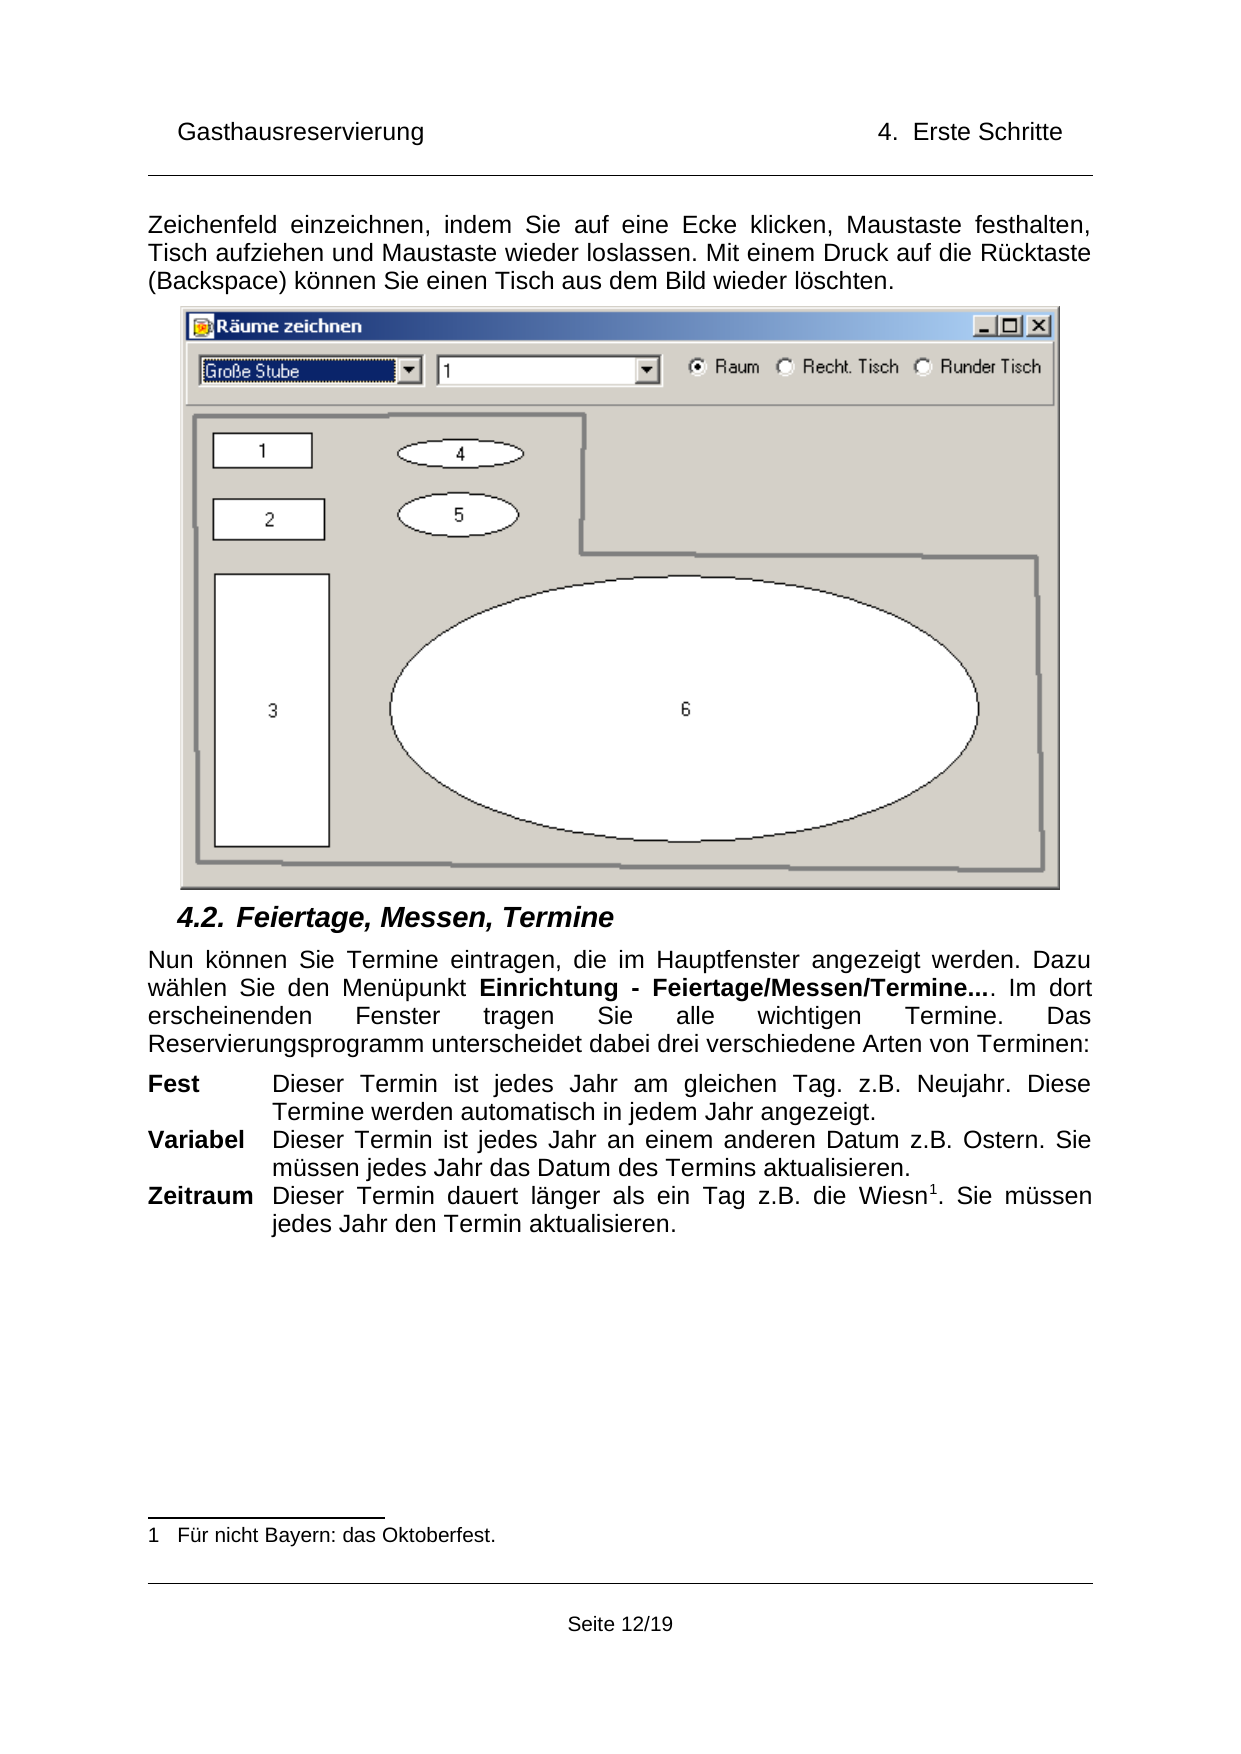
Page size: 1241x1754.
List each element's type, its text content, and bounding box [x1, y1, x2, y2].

subtitle Feiertage, Messen, Termine [177, 901, 1093, 934]
text Zeichenfeld einzeichnen, indem Sie auf eine Ecke klicken, Maustaste festhalten, Tisch aufziehen und Maustaste wieder loslassen. Mit einem Druck auf die Rücktaste (Backspace) können Sie einen Tisch aus dem Bild wieder löschten. [148, 211, 1093, 295]
table_cell Variabel [148, 1126, 272, 1182]
picture [180, 306, 1060, 890]
table_cell Zeitraum [148, 1182, 272, 1238]
table_header Fest [148, 1070, 272, 1126]
table_cell Dieser Termin dauert länger als ein Tag z.B. die Wiesn. Sie müssen jedes Jahr den Termin aktualisieren. [272, 1182, 1093, 1238]
table_cell Dieser Termin ist jedes Jahr an einem anderen Datum z.B. Ostern. Sie müssen jedes Jahr das Datum des Termins aktualisieren. [272, 1126, 1093, 1182]
table_header Dieser Termin ist jedes Jahr am gleichen Tag. z.B. Neujahr. Diese Termine werden automatisch in jedem Jahr angezeigt. [272, 1070, 1093, 1126]
text Nun können Sie Termine eintragen, die im Hauptfenster angezeigt werden. Dazu wählen Sie den Menüpunkt Einrichtung - Feiertage/Messen/Termine.... Im dort erscheinenden Fenster tragen Sie alle wichtigen Termine. Das Reservierungsprogramm unterscheidet dabei drei verschiedene Arten von Terminen: [148, 946, 1093, 1058]
